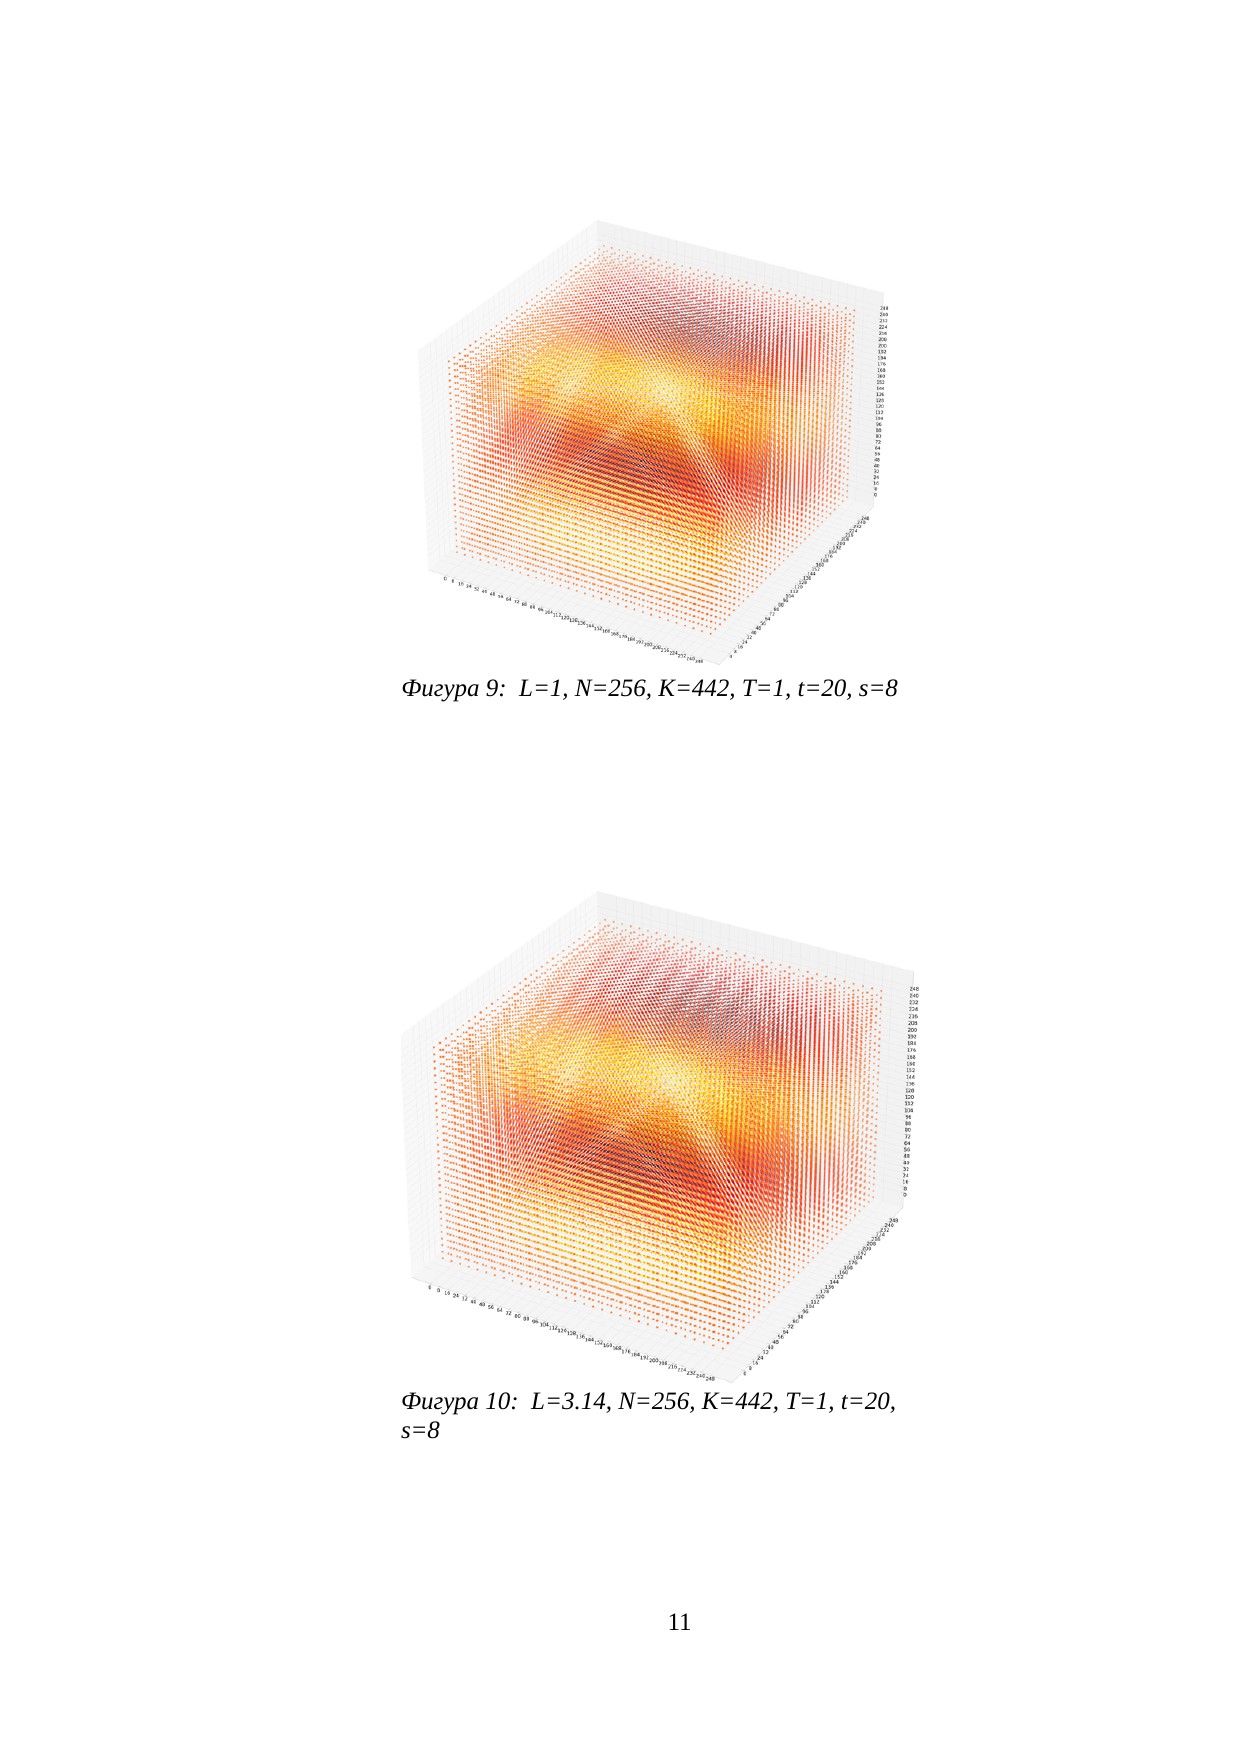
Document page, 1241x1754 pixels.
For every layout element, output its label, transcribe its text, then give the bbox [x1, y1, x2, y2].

picture [400, 862, 926, 1387]
picture [401, 192, 904, 673]
text Фигура 9: L=1, N=256, K=442, T=1, t=20, s=8 [401, 673, 903, 702]
text Фигура 10: L=3.14, N=256, K=442, T=1, t=20, s=8 [401, 1387, 926, 1444]
